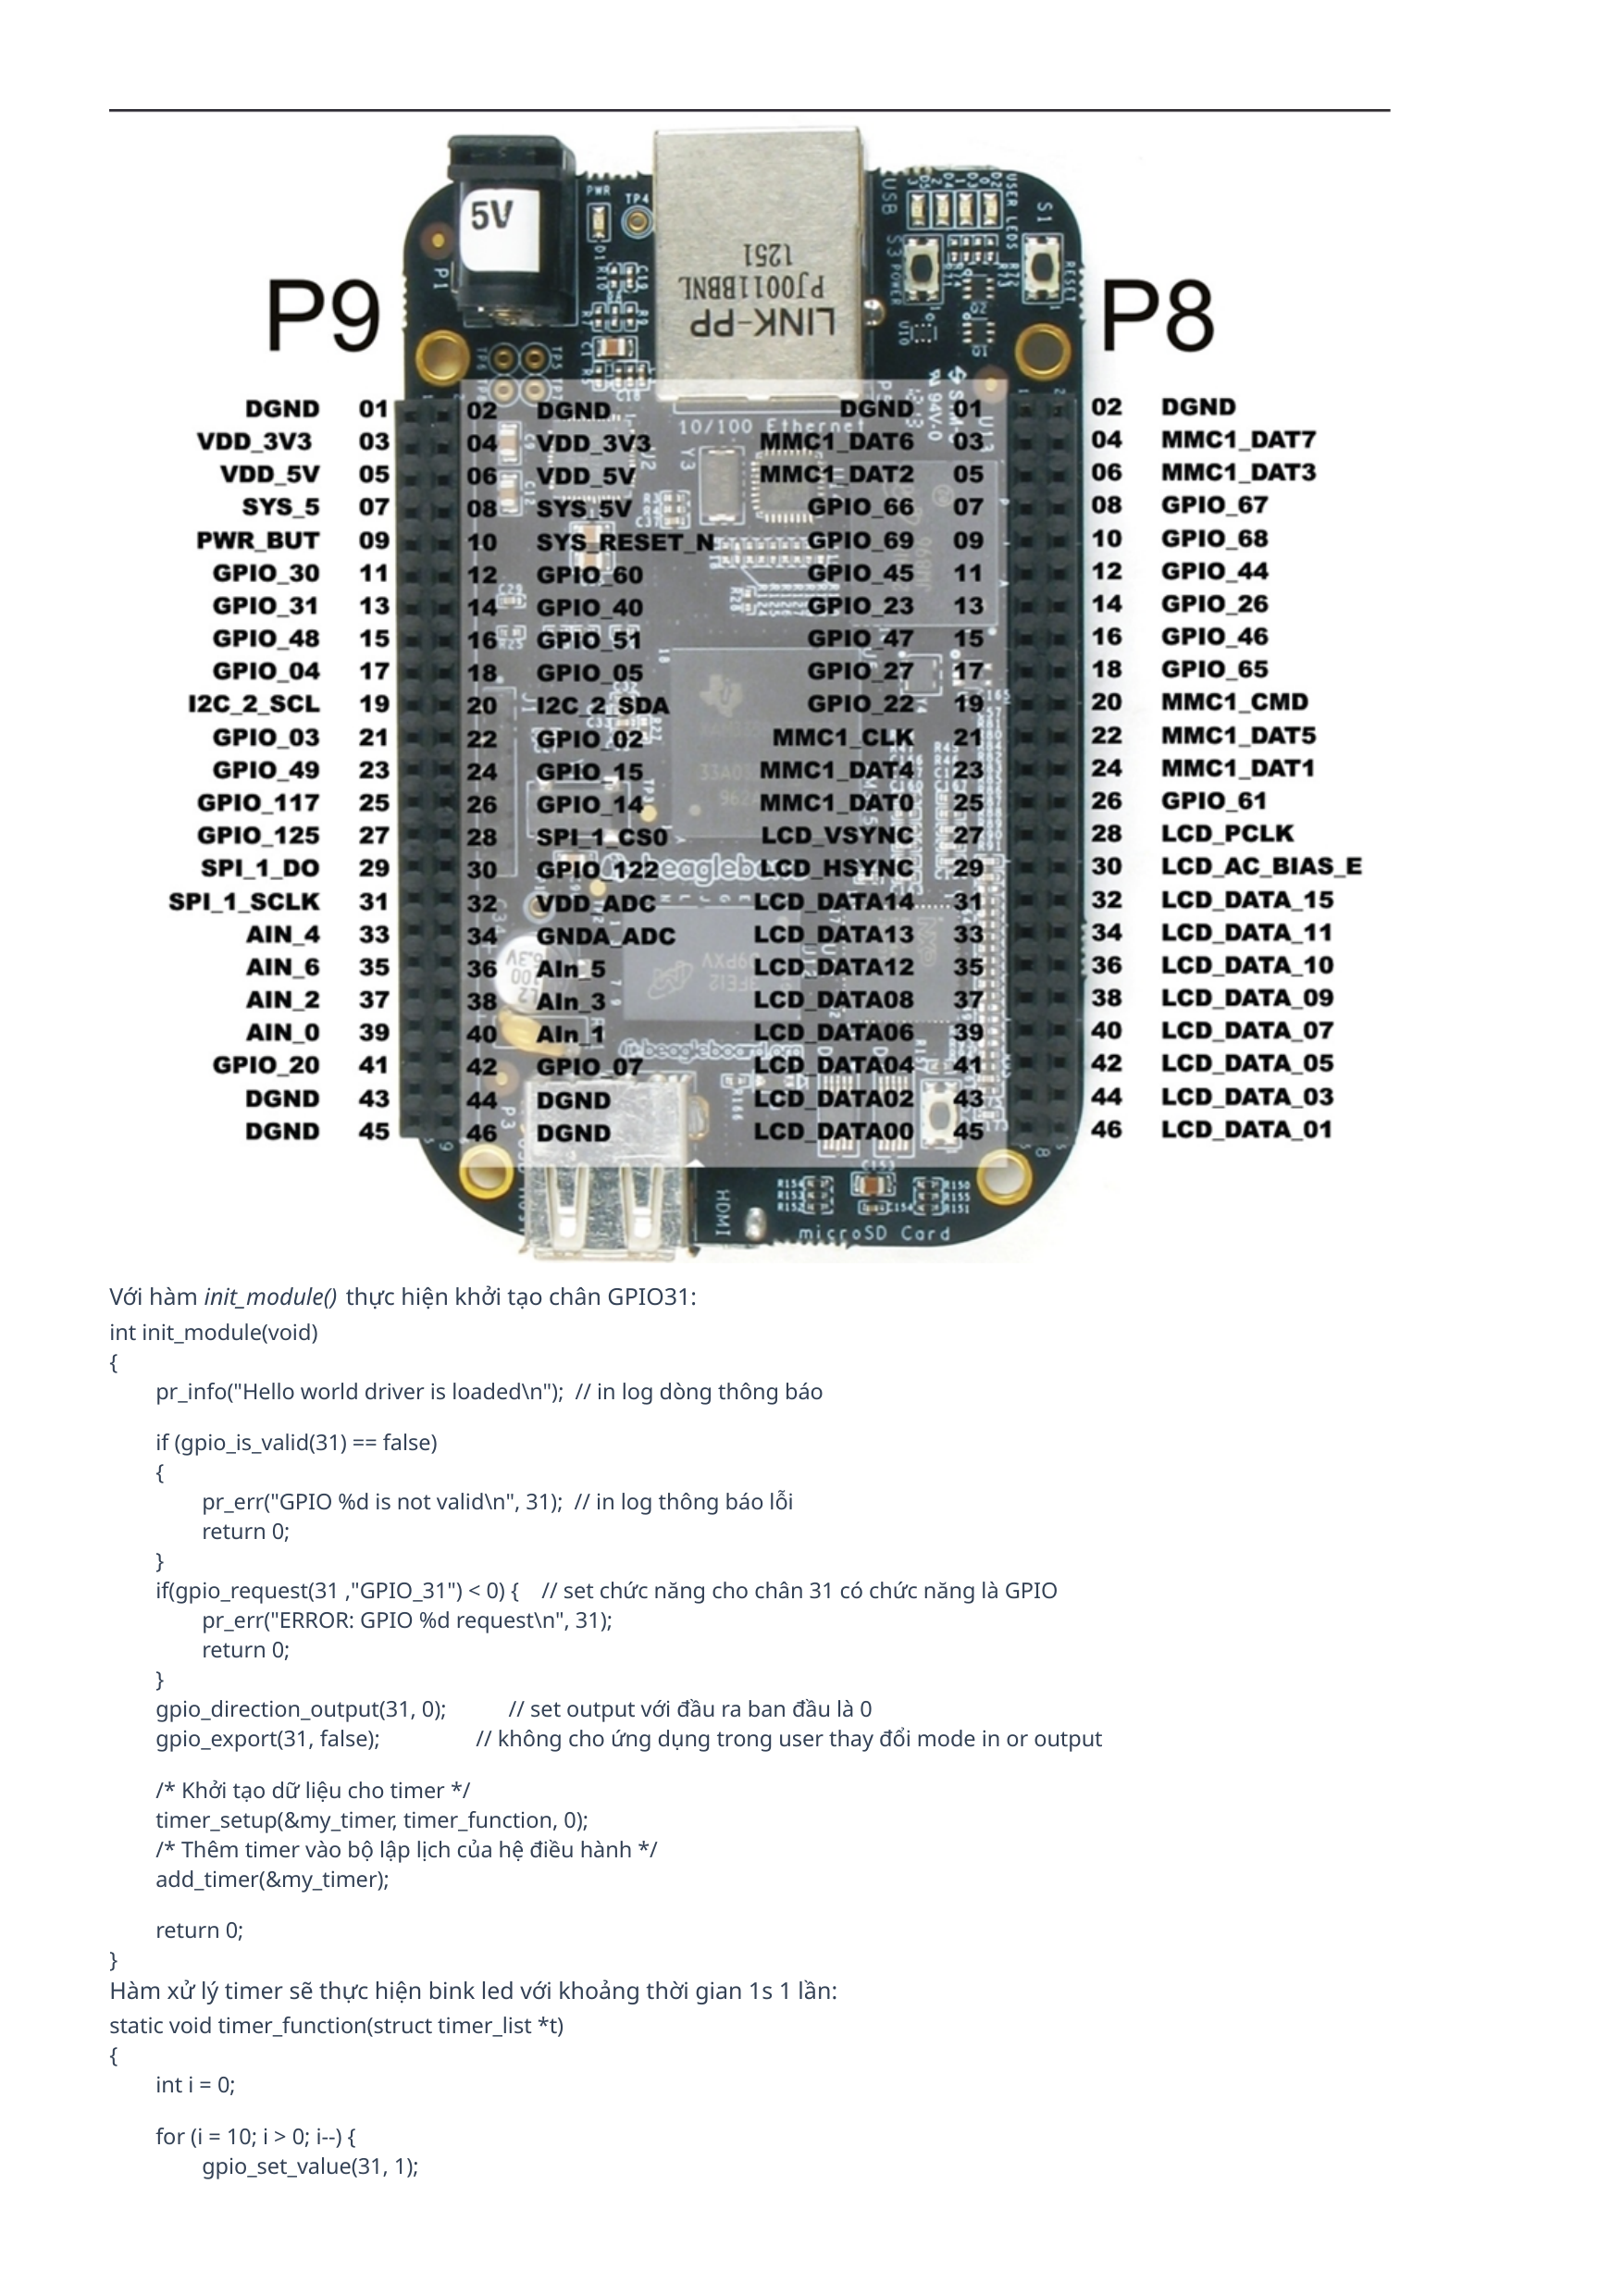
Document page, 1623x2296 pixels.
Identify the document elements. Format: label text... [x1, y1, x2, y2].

text Hàm xử lý timer sẽ thực hiện bink led với khoảng thời gian 1s 1 lần: [109, 1974, 1514, 2006]
text pr_info("Hello world driver is loaded\n"); // in log dòng thông báo [109, 1376, 1514, 1406]
text static void timer_function(struct timer_list *t) [109, 2011, 1514, 2041]
text int i = 0; [109, 2070, 1514, 2100]
text return 0; [109, 1915, 1514, 1945]
text } [109, 1546, 1514, 1575]
text Với hàm init_module() thực hiện khởi tạo chân GPIO31: [109, 1281, 1514, 1312]
text pr_err("GPIO %d is not valid\n", 31); // in log thông báo lỗi [109, 1487, 1514, 1516]
picture [109, 109, 1391, 1263]
text } [109, 1664, 1514, 1694]
text } [109, 1945, 1514, 1974]
text gpio_set_value(31, 1); [109, 2151, 1514, 2180]
text if(gpio_request(31 ,"GPIO_31") < 0) { // set chức năng cho chân 31 có chức năng là GPIO [109, 1575, 1514, 1605]
text { [109, 1347, 1514, 1376]
text pr_err("ERROR: GPIO %d request\n", 31); [109, 1605, 1514, 1634]
text return 0; [109, 1516, 1514, 1546]
text { [109, 2041, 1514, 2070]
text int init_module(void) [109, 1317, 1514, 1347]
text for (i = 10; i > 0; i--) { [109, 2121, 1514, 2151]
text gpio_export(31, false); // không cho ứng dụng trong user thay đổi mode in or output [109, 1723, 1514, 1753]
text /* Thêm timer vào bộ lập lịch của hệ điều hành */ [109, 1834, 1514, 1864]
text if (gpio_is_valid(31) == false) [109, 1428, 1514, 1457]
text return 0; [109, 1634, 1514, 1664]
text add_timer(&my_timer); [109, 1864, 1514, 1893]
text { [109, 1457, 1514, 1487]
text timer_setup(&my_timer, timer_function, 0); [109, 1805, 1514, 1834]
text gpio_direction_output(31, 0); // set output với đầu ra ban đầu là 0 [109, 1694, 1514, 1723]
text /* Khởi tạo dữ liệu cho timer */ [109, 1775, 1514, 1805]
